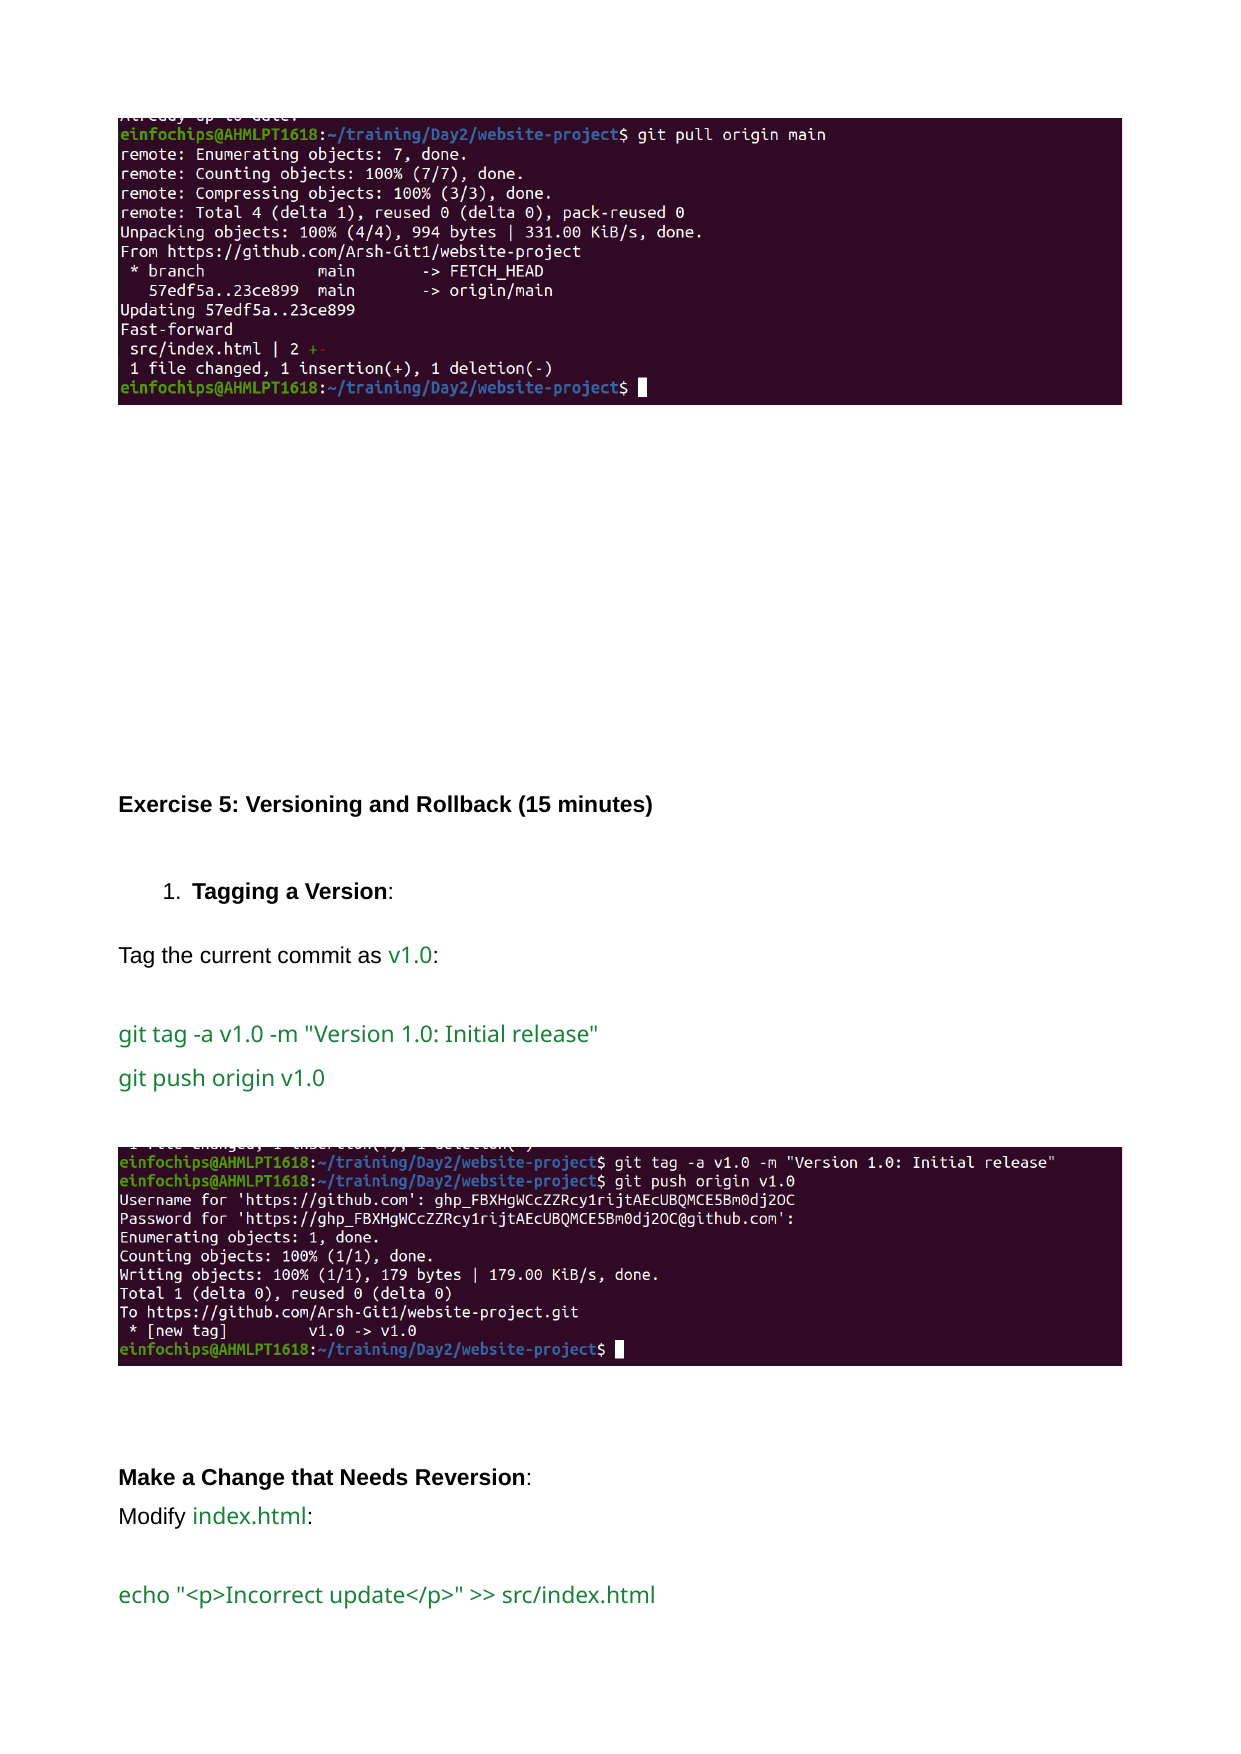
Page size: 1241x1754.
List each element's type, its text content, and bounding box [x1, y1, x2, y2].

text Tag the current commit as v1.0: git tag -a v1.0 -m "Version 1.0: Initial release" [118, 939, 1122, 1050]
text Modify index.html: echo "<p>Incorrect update</p>" >> src/index.html [118, 1500, 1122, 1611]
picture [118, 118, 1123, 405]
subtitle Exercise 5: Versioning and Rollback (15 minutes) [118, 791, 1122, 818]
picture [118, 1147, 1123, 1366]
text Make a Change that Needs Reversion: [118, 1463, 1122, 1490]
list Tagging a Version: [162, 878, 1122, 904]
text git push origin v1.0 [118, 1062, 1122, 1093]
